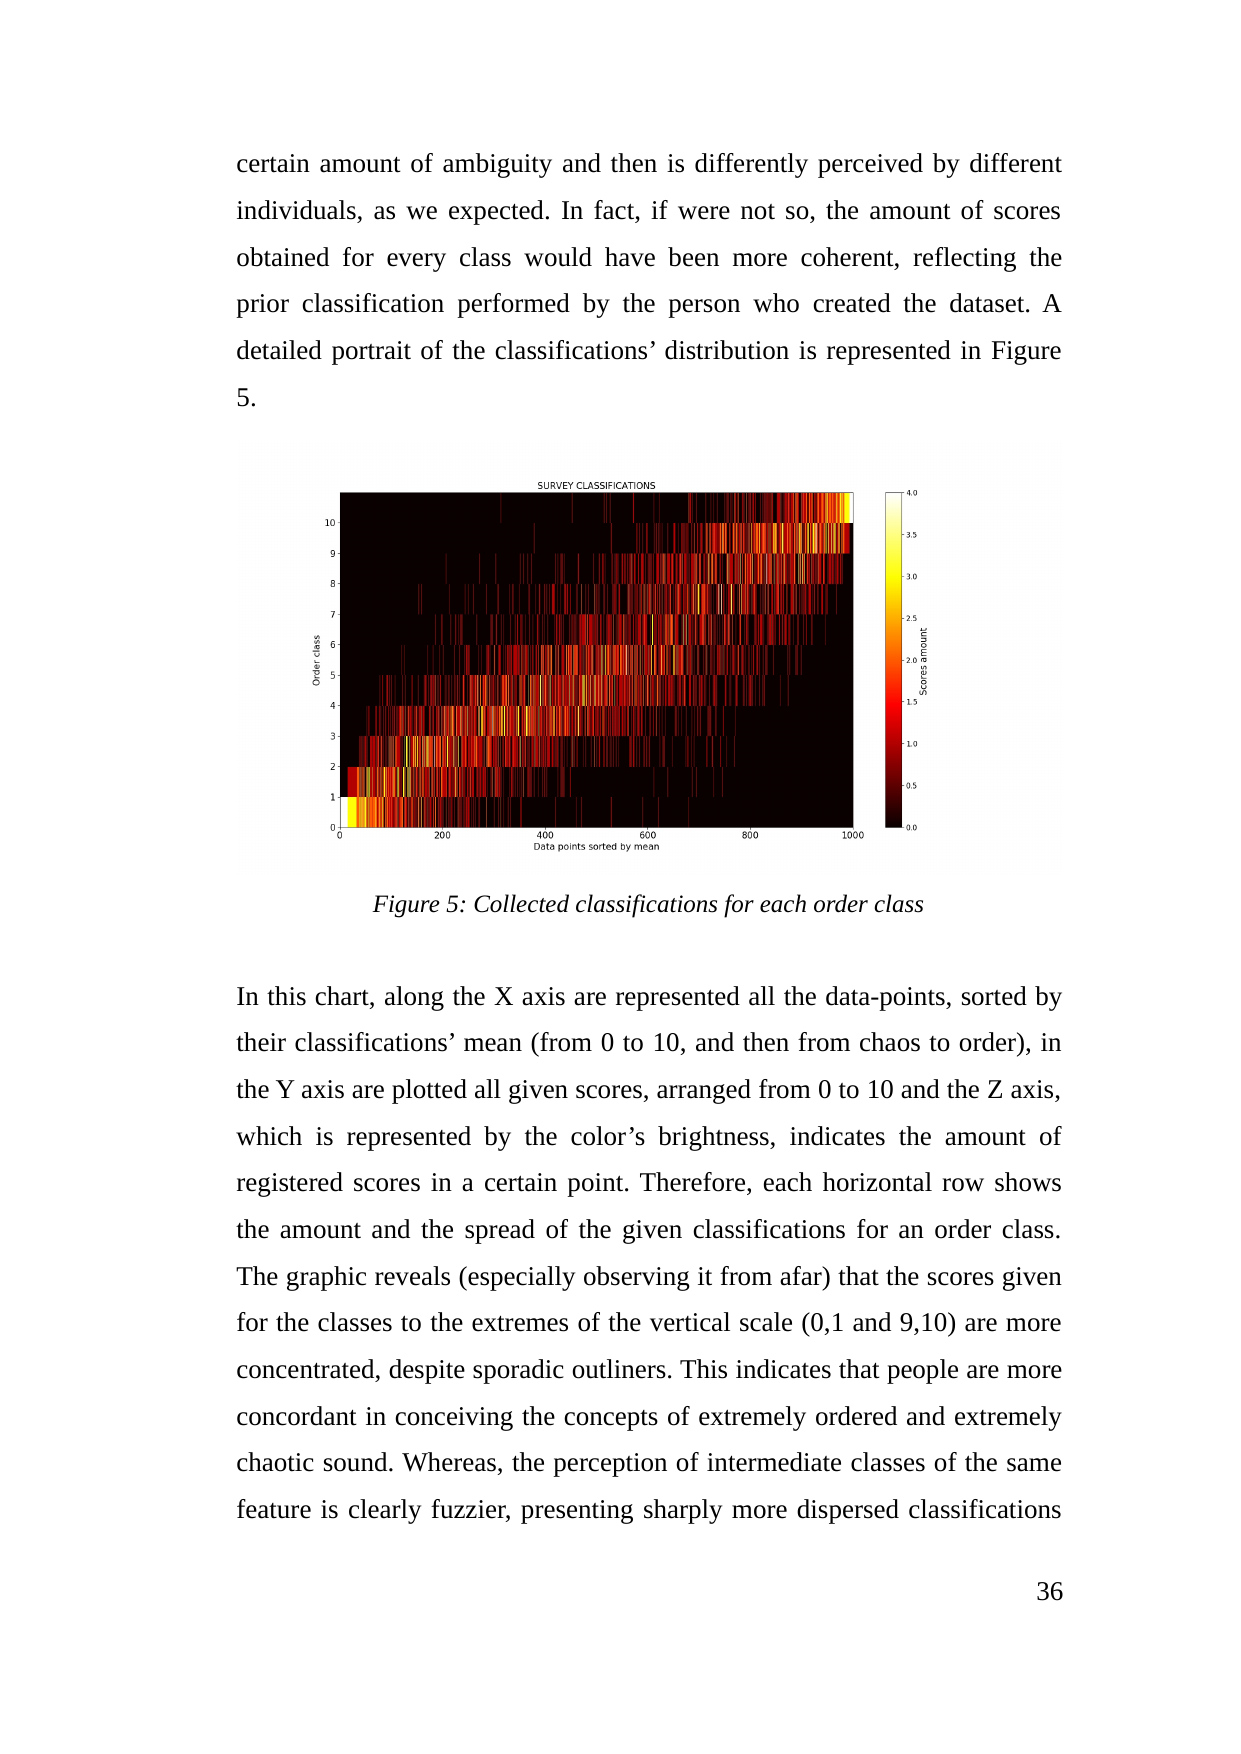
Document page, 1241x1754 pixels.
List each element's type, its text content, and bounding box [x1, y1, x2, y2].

picture [236, 440, 1063, 875]
text certain amount of ambiguity and then is differently perceived by different individuals, as we expected. In fact, if were not so, the amount of scores obtained for every class would have been more coherent, reflecting the prior classification performed by the person who created the dataset. A detailed portrait of the classifications’ distribution is represented in Figure 5. [236, 148, 1063, 412]
text Figure 5: Collected classifications for each order class [236, 875, 1063, 918]
text In this chart, along the X axis are represented all the data-points, sorted by their classifications’ mean (from 0 to 10, and then from chaos to order), in the Y axis are plotted all given scores, arranged from 0 to 10 and the Z axis, which is represented by the color’s brightness, indicates the amount of registered scores in a certain point. Therefore, each horizontal row shows the amount and the spread of the given classifications for an order class. The graphic reveals (especially observing it from afar) that the scores given for the classes to the extremes of the vertical scale (0,1 and 9,10) are more concentrated, despite sporadic outliners. This indicates that people are more concordant in conceiving the concepts of extremely ordered and extremely chaotic sound. Whereas, the perception of intermediate classes of the same feature is clearly fuzzier, presenting sharply more dispersed classifications [236, 980, 1063, 1524]
